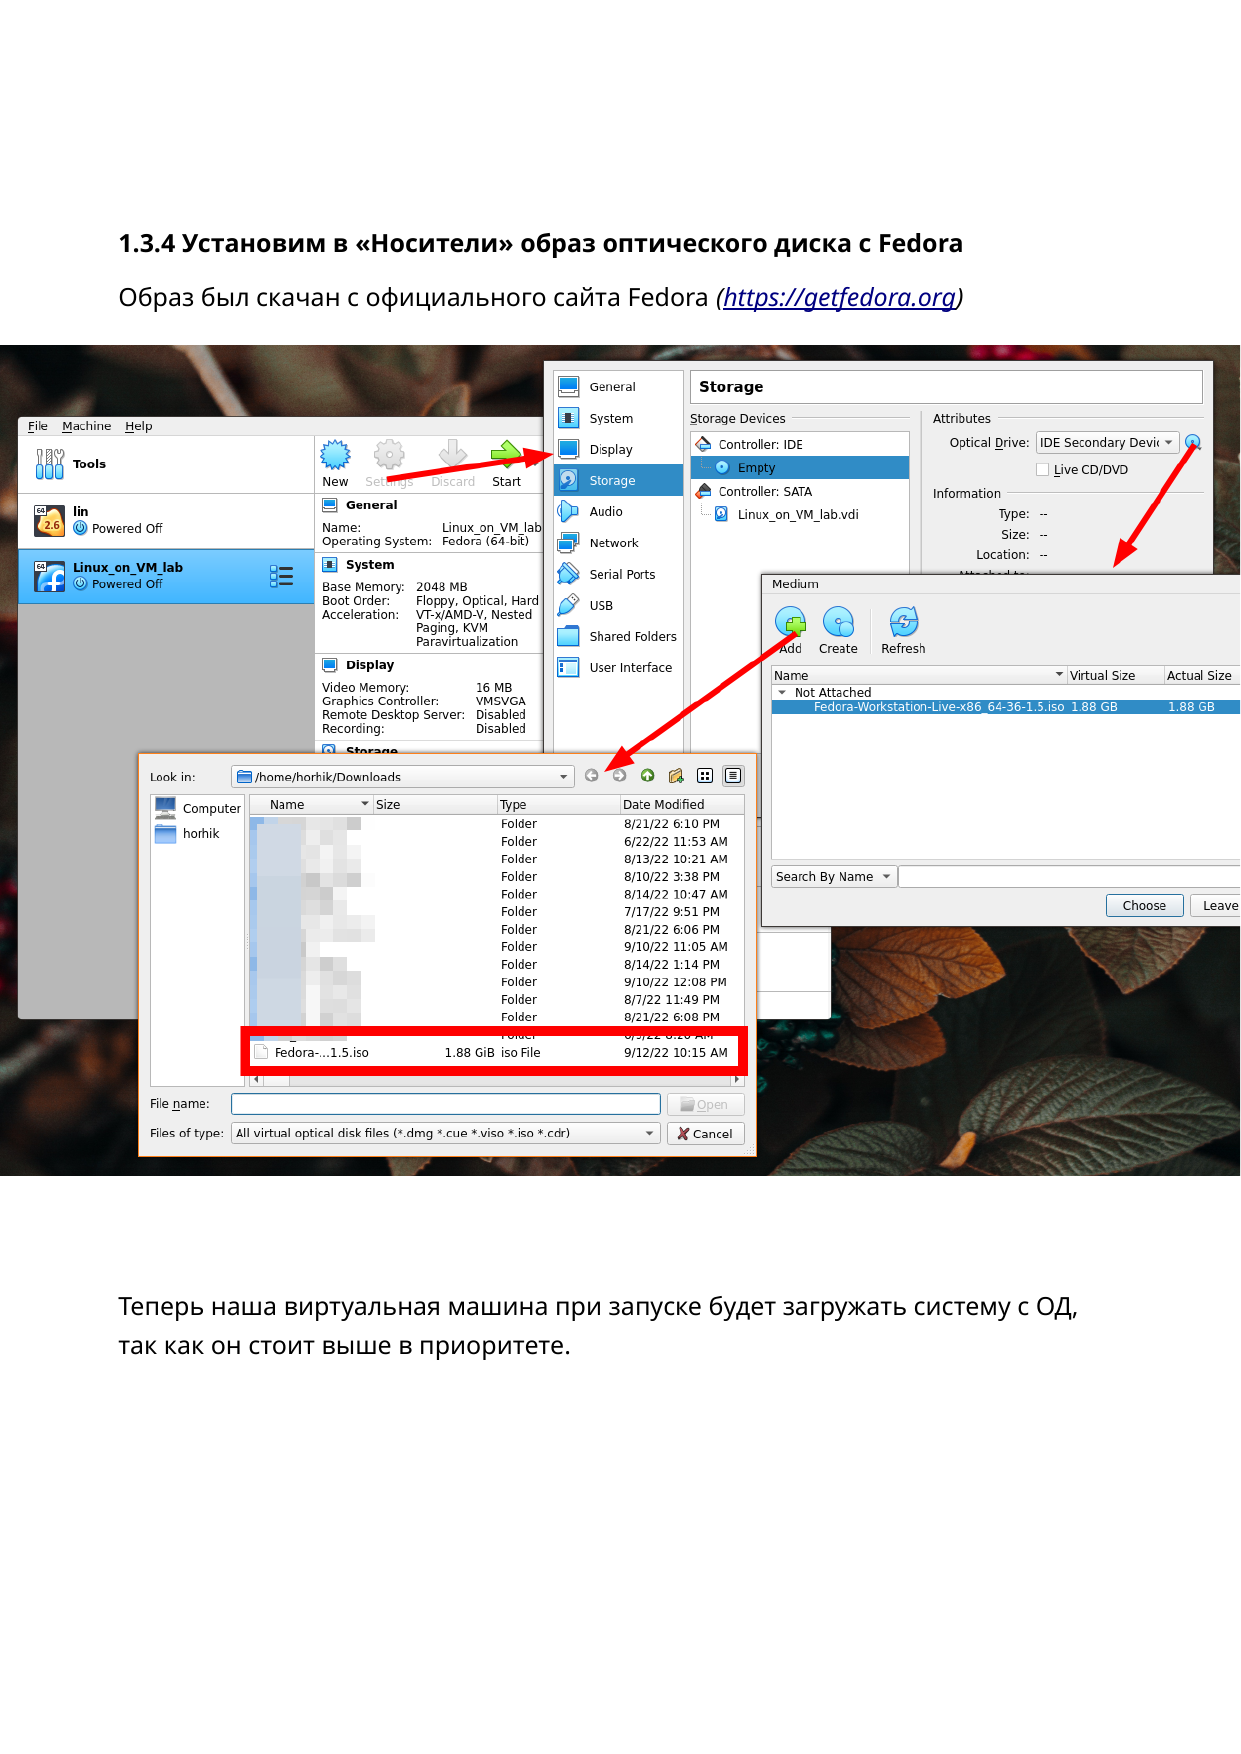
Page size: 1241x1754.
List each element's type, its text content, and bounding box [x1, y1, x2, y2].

text Образ был скачан с официального сайта Fedora (https://getfedora.org) [118, 279, 1122, 313]
picture [0, 345, 1241, 1176]
text Теперь наша виртуальная машина при запуске будет загружать систему с ОД, так как он стоит выше в приоритете. [118, 1288, 1122, 1362]
text 1.3.4 Установим в «Носители» образ оптического диска с Fedora [118, 226, 1122, 260]
